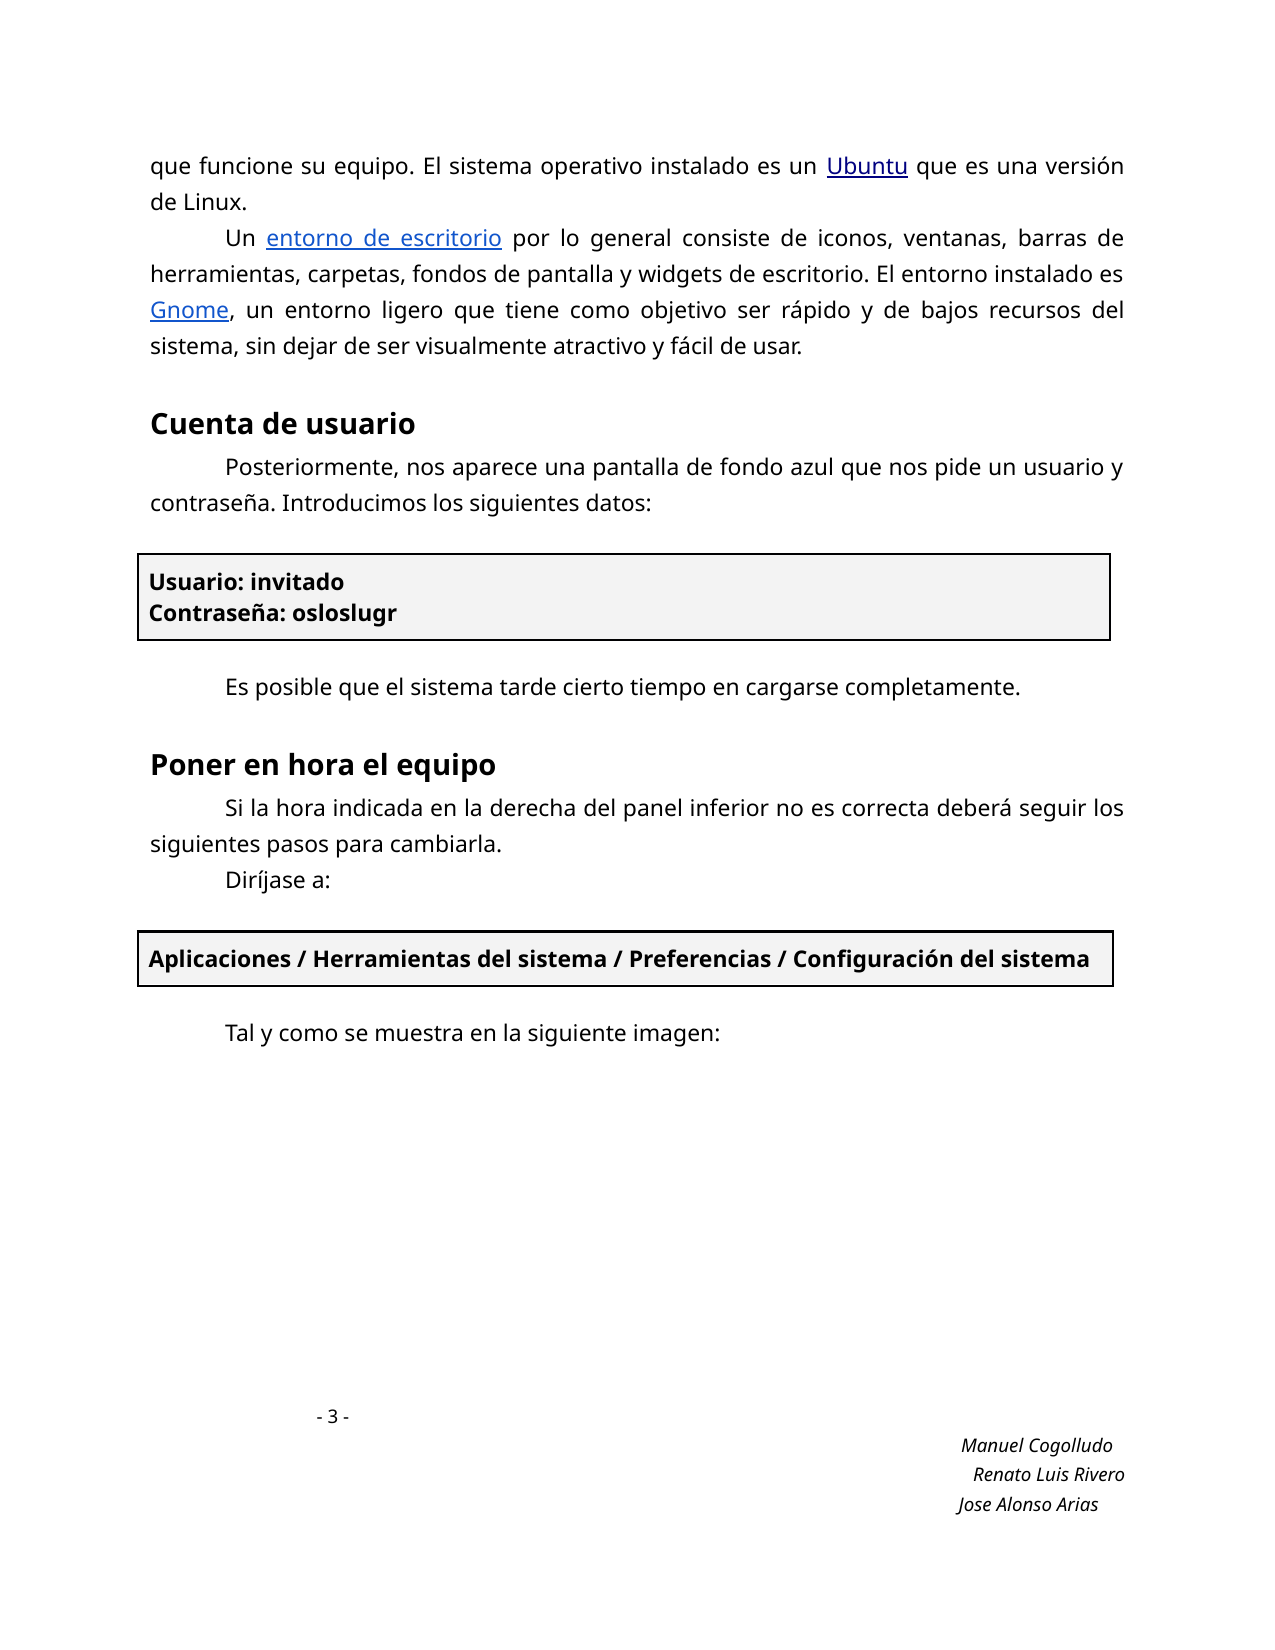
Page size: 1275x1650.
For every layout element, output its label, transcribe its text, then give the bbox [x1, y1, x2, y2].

text que funcione su equipo. El sistema operativo instalado es un Ubuntu que es una versión de Linux. [150, 150, 1125, 217]
subtitle Poner en hora el equipo [150, 744, 1125, 784]
table_header Usuario: invitado Contraseña: osloslugr [139, 555, 1109, 639]
text Diríjase a: [150, 864, 1125, 896]
text Un entorno de escritorio por lo general consiste de iconos, ventanas, barras de herramientas, carpetas, fondos de pantalla y widgets de escritorio. El entorno instalado es Gnome, un entorno ligero que tiene como objetivo ser rápido y de bajos recursos del sistema, sin dejar de ser visualmente atractivo y fácil de usar. [150, 222, 1125, 361]
text Posteriormente, nos aparece una pantalla de fondo azul que nos pide un usuario y contraseña. Introducimos los siguientes datos: [150, 451, 1125, 518]
subtitle Cuenta de usuario [150, 403, 1125, 443]
text Si la hora indicada en la derecha del panel inferior no es correcta deberá seguir los siguientes pasos para cambiarla. [150, 792, 1125, 859]
table_header Aplicaciones / Herramientas del sistema / Preferencias / Configuración del sistema [139, 933, 1112, 984]
text Tal y como se muestra en la siguiente imagen: [150, 1017, 1125, 1048]
text Es posible que el sistema tarde cierto tiempo en cargarse completamente. [150, 671, 1125, 702]
